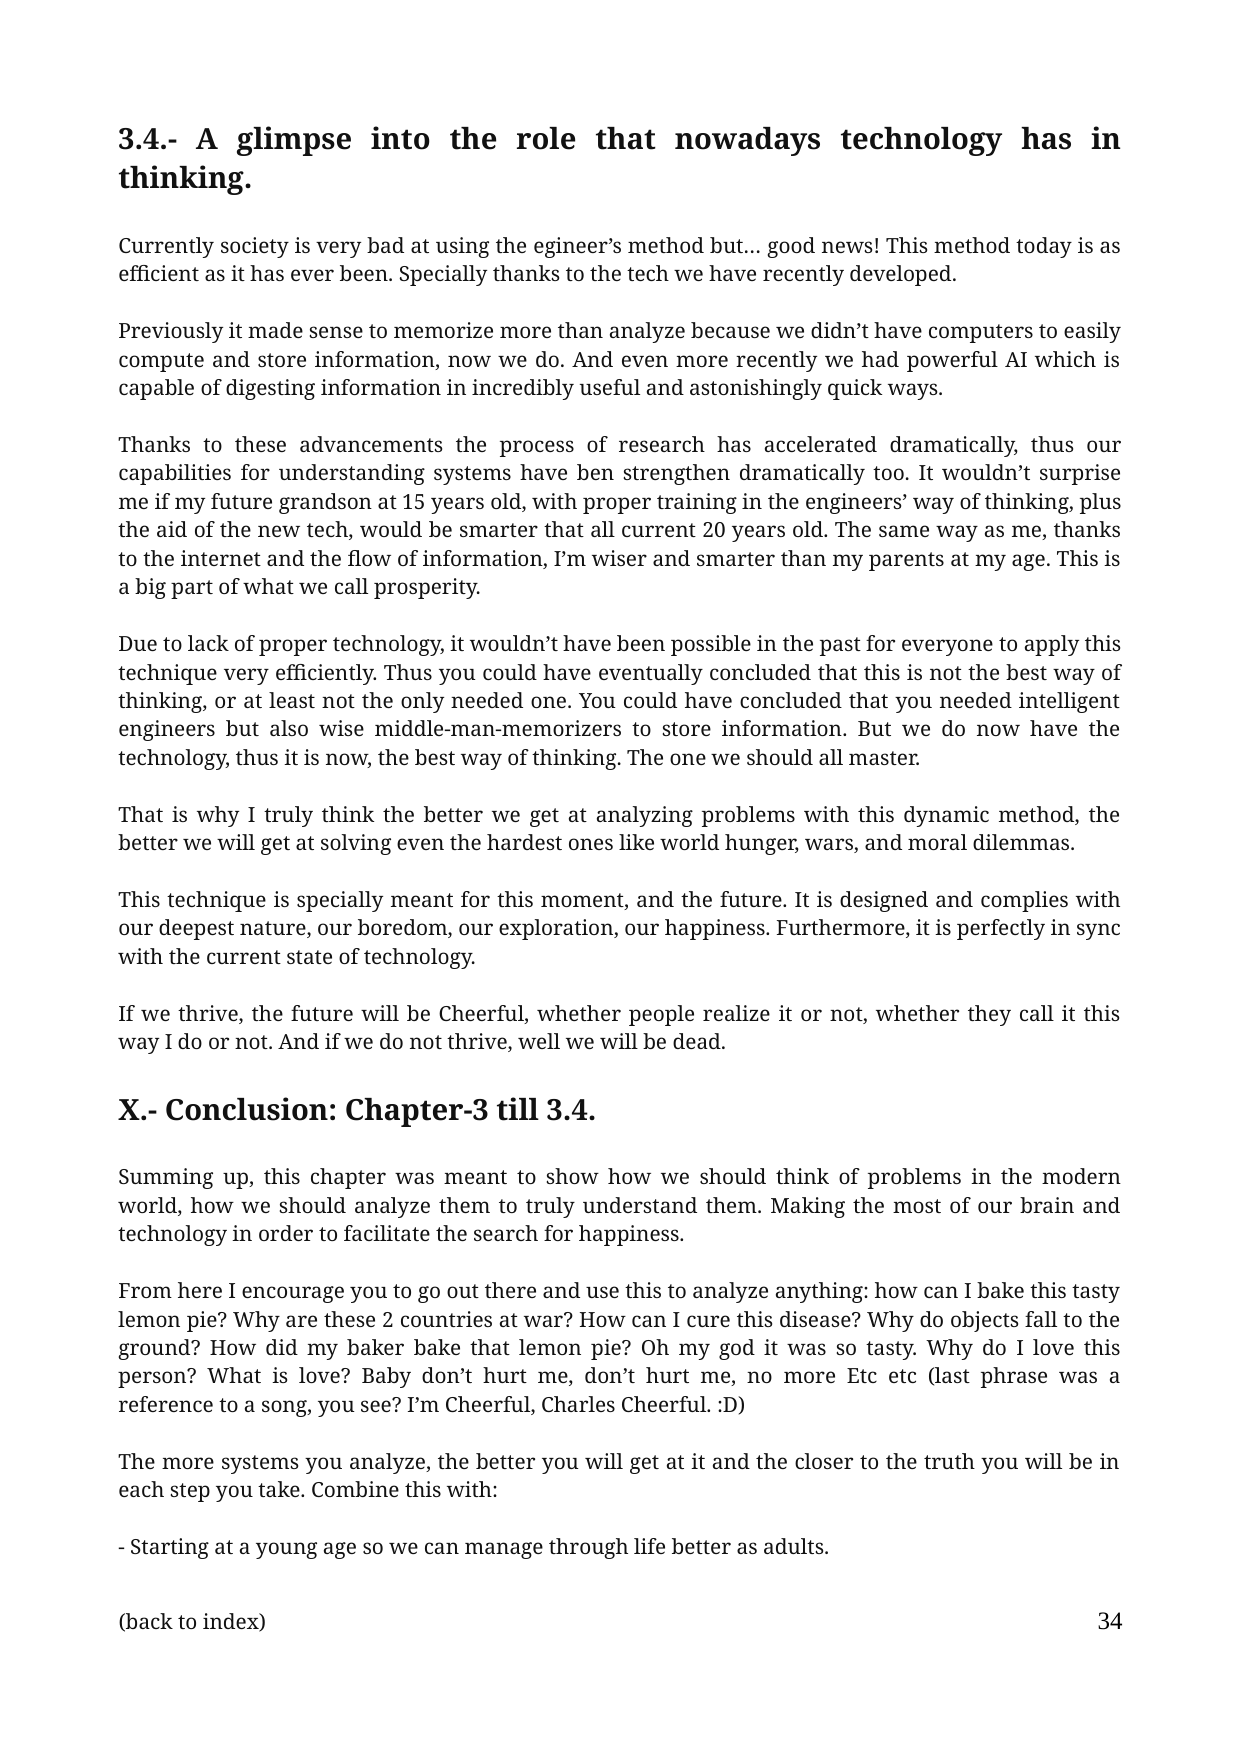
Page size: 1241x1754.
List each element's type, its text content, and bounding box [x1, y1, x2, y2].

text Previously it made sense to memorize more than analyze because we didn’t have computers to easily compute and store information, now we do. And even more recently we had powerful AI which is capable of digesting information in incredibly useful and astonishingly quick ways. [118, 316, 1122, 402]
text From here I encourage you to go out there and use this to analyze anything: how can I bake this tasty lemon pie? Why are these 2 countries at war? How can I cure this disease? Why do objects fall to the ground? How did my baker bake that lemon pie? Oh my god it was so tasty. Why do I love this person? What is love? Baby don’t hurt me, don’t hurt me, no more Etc etc (last phrase was a reference to a song, you see? I’m Cheerful, Charles Cheerful. :D) [118, 1276, 1122, 1418]
text If we thrive, the future will be Cheerful, whether people realize it or not, whether they call it this way I do or not. And if we do not thrive, well we will be dead. [118, 999, 1122, 1056]
text Thanks to these advancements the process of research has accelerated dramatically, thus our capabilities for understanding systems have ben strengthen dramatically too. It wouldn’t surprise me if my future grandson at 15 years old, with proper training in the engineers’ way of thinking, plus the aid of the new tech, would be smarter that all current 20 years old. The same way as me, thanks to the internet and the flow of information, I’m wiser and smarter than my parents at my age. This is a big part of what we call prosperity. [118, 430, 1122, 601]
text 3.4.- A glimpse into the role that nowadays technology has in thinking. [118, 118, 1122, 197]
text Currently society is very bad at using the egineer’s method but… good news! This method today is as efficient as it has ever been. Specially thanks to the tech we have recently developed. [118, 231, 1122, 288]
text - Starting at a young age so we can manage through life better as adults. [118, 1532, 1122, 1561]
text The more systems you analyze, the better you will get at it and the closer to the truth you will be in each step you take. Combine this with: [118, 1447, 1122, 1504]
text Summing up, this chapter was meant to show how we should think of problems in the modern world, how we should analyze them to truly understand them. Making the most of our brain and technology in order to facilitate the search for happiness. [118, 1162, 1122, 1248]
text This technique is specially meant for this moment, and the future. It is designed and complies with our deepest nature, our boredom, our exploration, our happiness. Furthermore, it is perfectly in sync with the current state of technology. [118, 885, 1122, 970]
text That is why I truly think the better we get at analyzing problems with this dynamic method, the better we will get at solving even the hardest ones like world hunger, wars, and moral dilemmas. [118, 800, 1122, 857]
text Due to lack of proper technology, it wouldn’t have been possible in the past for everyone to apply this technique very efficiently. Thus you could have eventually concluded that this is not the best way of thinking, or at least not the only needed one. You could have concluded that you needed intelligent engineers but also wise middle-man-memorizers to store information. But we do now have the technology, thus it is now, the best way of thinking. The one we should all master. [118, 629, 1122, 771]
text X.- Conclusion: Chapter-3 till 3.4. [118, 1089, 1122, 1129]
